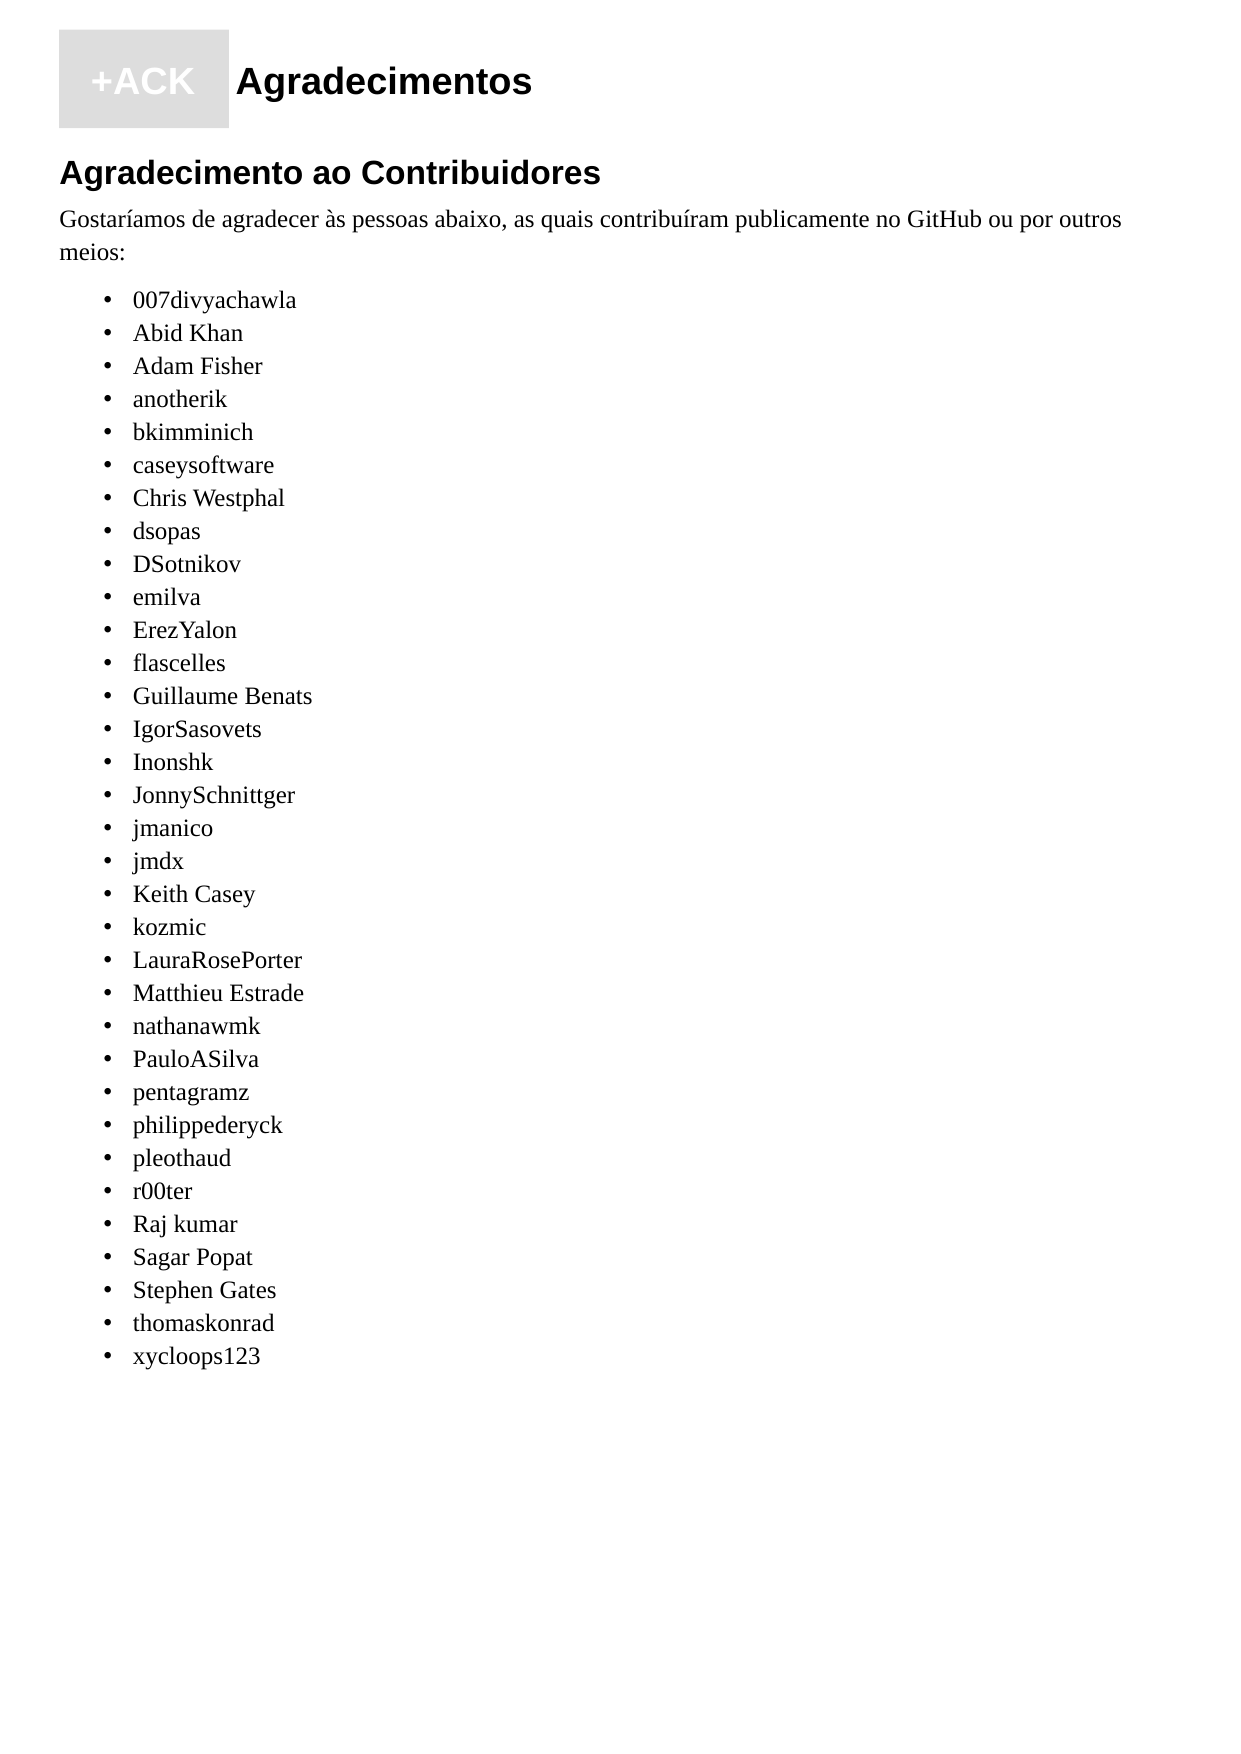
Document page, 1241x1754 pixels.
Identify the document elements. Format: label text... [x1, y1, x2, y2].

list Adam Fisher [103, 351, 1181, 379]
list DSotnikov [103, 549, 1181, 578]
list thomaskonrad [103, 1308, 1181, 1337]
list dsopas [103, 516, 1181, 545]
list Abid Khan [103, 318, 1181, 347]
list Stephen Gates [103, 1275, 1181, 1304]
list Keith Casey [103, 879, 1181, 908]
list jmdx [103, 846, 1181, 875]
text Gostaríamos de agradecer às pessoas abaixo, as quais contribuíram publicamente no GitHub ou por outros meios: [59, 204, 1181, 266]
list nathanawmk [103, 1011, 1181, 1040]
list Guillaume Benats [103, 681, 1181, 710]
list bkimminich [103, 417, 1181, 446]
list Matthieu Estrade [103, 978, 1181, 1007]
list ErezYalon [103, 615, 1181, 644]
list caseysoftware [103, 450, 1181, 479]
list xycloops123 [103, 1341, 1181, 1370]
list philippederyck [103, 1110, 1181, 1139]
list LauraRosePorter [103, 945, 1181, 974]
subtitle Agradecimento ao Contribuidores [59, 153, 1181, 192]
list flascelles [103, 648, 1181, 677]
list Sagar Popat [103, 1242, 1181, 1271]
list emilva [103, 582, 1181, 611]
list IgorSasovets [103, 714, 1181, 743]
list 007divyachawla [103, 285, 1181, 313]
list JonnySchnittger [103, 780, 1181, 809]
list r00ter [103, 1176, 1181, 1205]
list pentagramz [103, 1077, 1181, 1106]
list kozmic [103, 912, 1181, 941]
list Inonshk [103, 747, 1181, 776]
list pleothaud [103, 1143, 1181, 1172]
list Raj kumar [103, 1209, 1181, 1238]
list PauloASilva [103, 1044, 1181, 1073]
list Chris Westphal [103, 483, 1181, 512]
list anotherik [103, 384, 1181, 413]
list jmanico [103, 813, 1181, 842]
